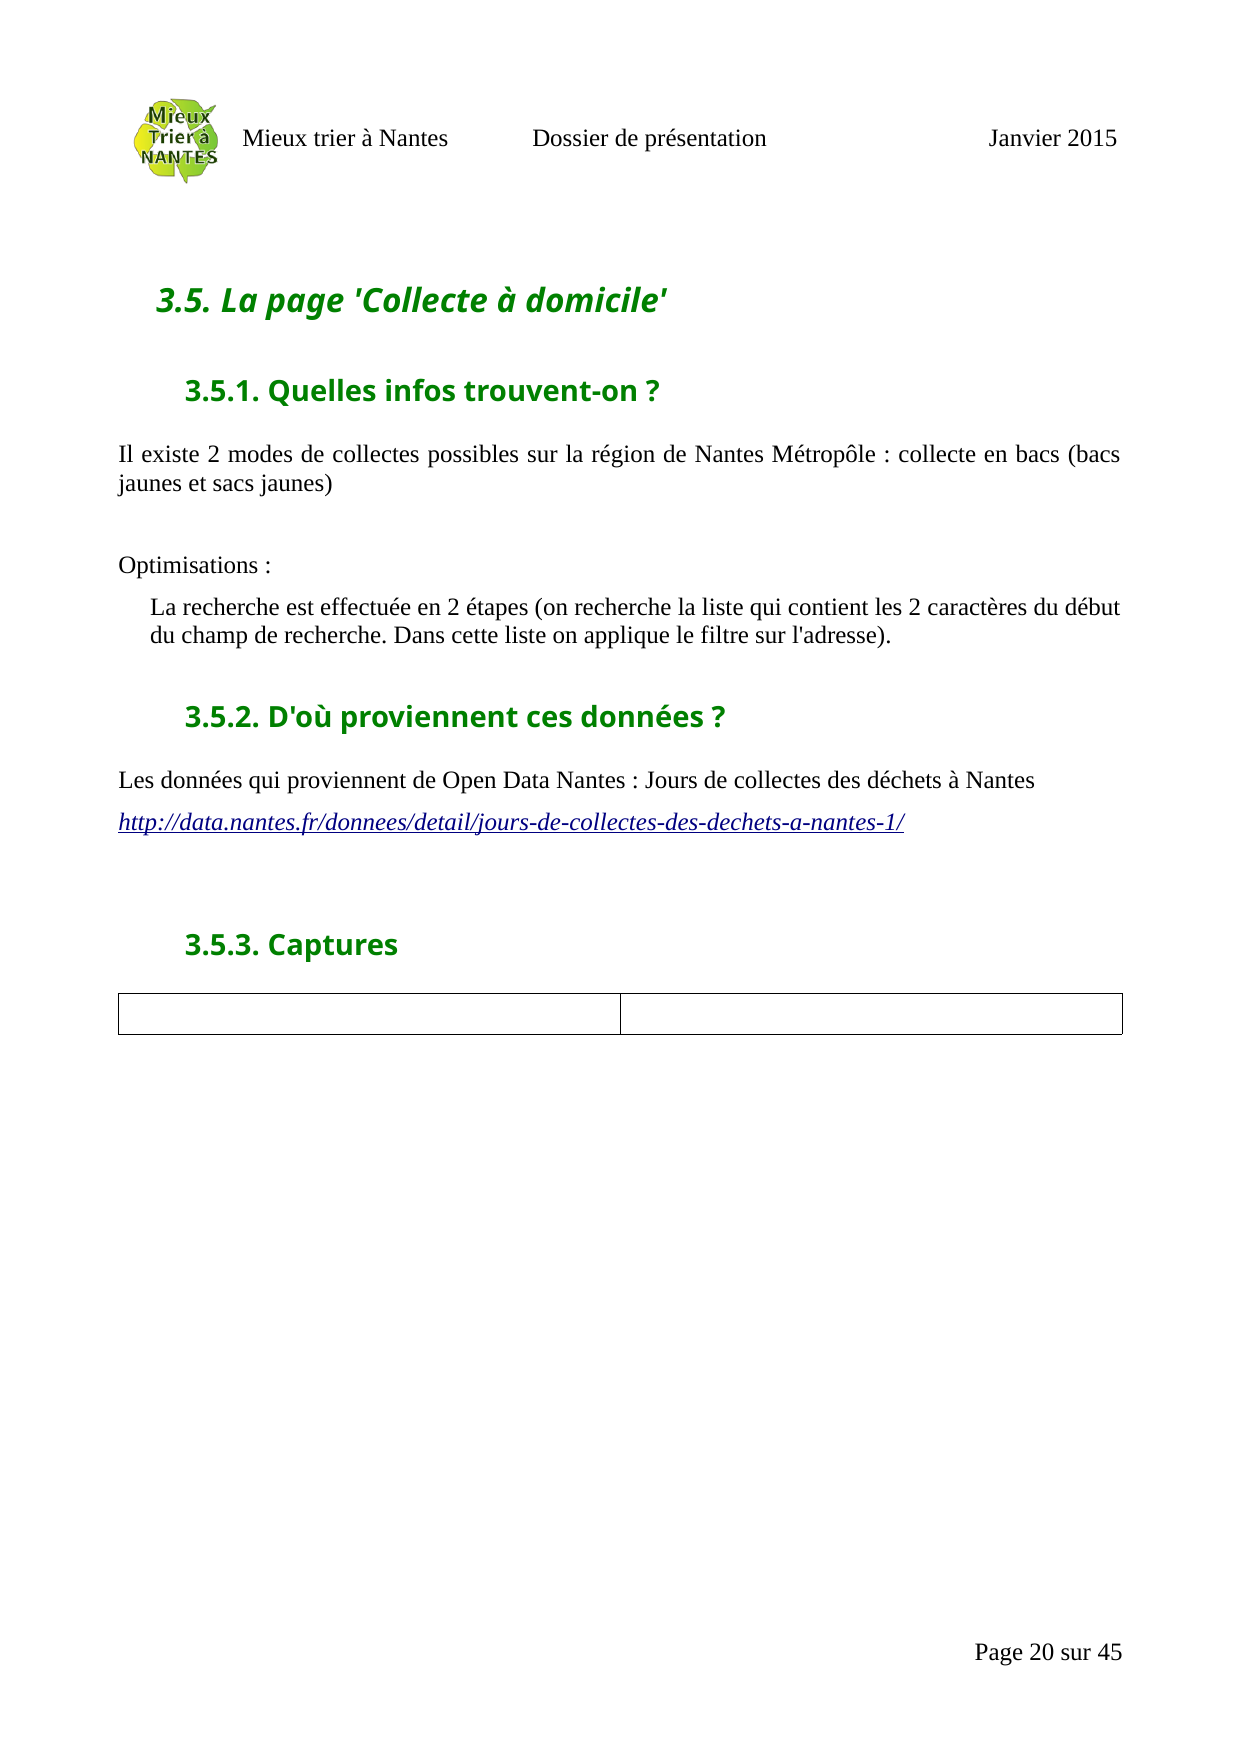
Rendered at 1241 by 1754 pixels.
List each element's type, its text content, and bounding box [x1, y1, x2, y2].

subtitle Captures [148, 924, 1122, 964]
subtitle Quelles infos trouvent-on ? [148, 370, 1122, 410]
text Optimisations : [118, 550, 1122, 579]
text Il existe 2 modes de collectes possibles sur la région de Nantes Métropôle : collecte en bacs (bacs jaunes et sacs jaunes) [118, 439, 1122, 497]
text Les données qui proviennent de Open Data Nantes : Jours de collectes des déchets à Nantes [118, 766, 1122, 794]
text La recherche est effectuée en 2 étapes (on recherche la liste qui contient les 2 caractères du début du champ de recherche. Dans cette liste on applique le filtre sur l'adresse). [150, 592, 1122, 649]
subtitle La page 'Collecte à domicile' [148, 277, 1122, 323]
table_header [119, 994, 620, 1034]
picture [131, 95, 221, 185]
subtitle D'où proviennent ces données ? [148, 696, 1122, 736]
text http://data.nantes.fr/donnees/detail/jours-de-collectes-des-dechets-a-nantes-1/ [118, 807, 1122, 836]
table_header [621, 994, 1122, 1034]
